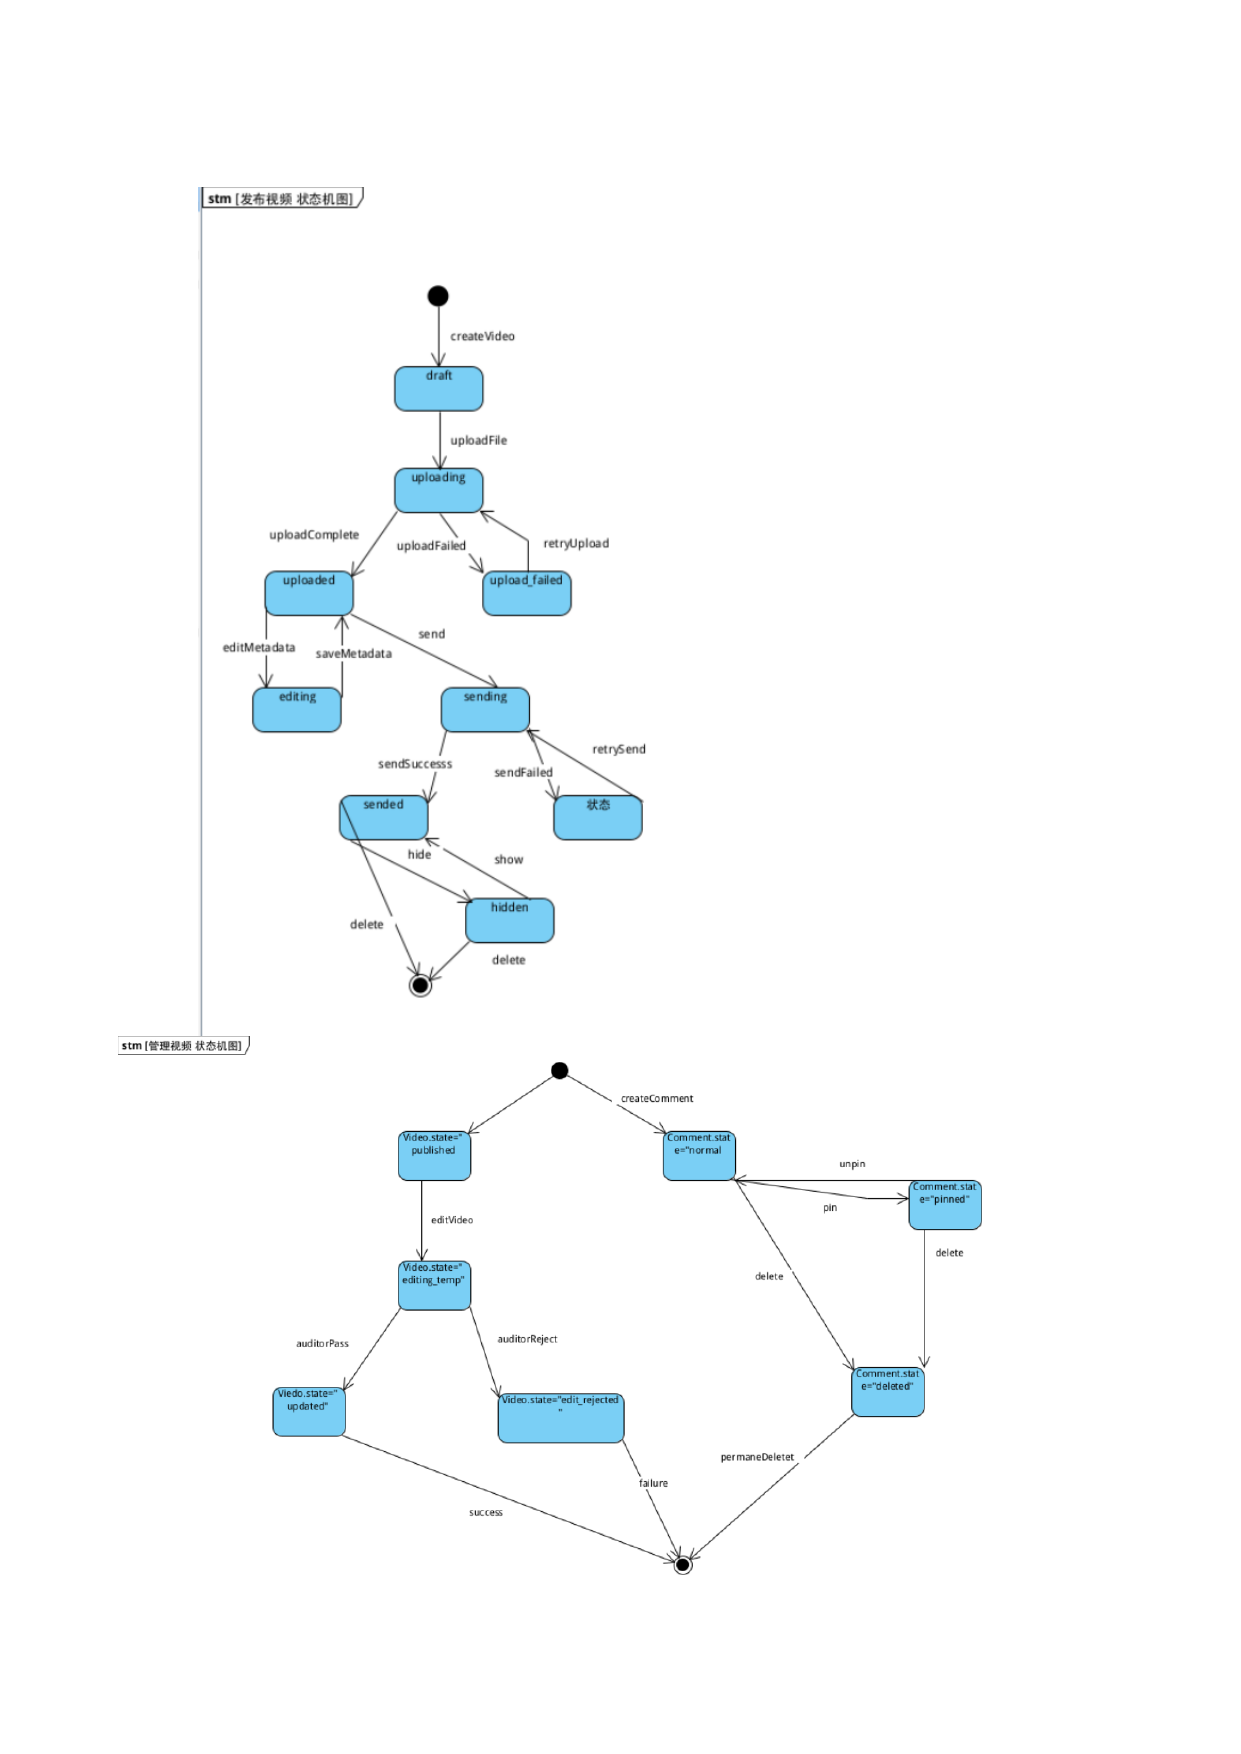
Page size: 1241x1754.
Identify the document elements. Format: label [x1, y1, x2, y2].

picture [118, 187, 1123, 1589]
